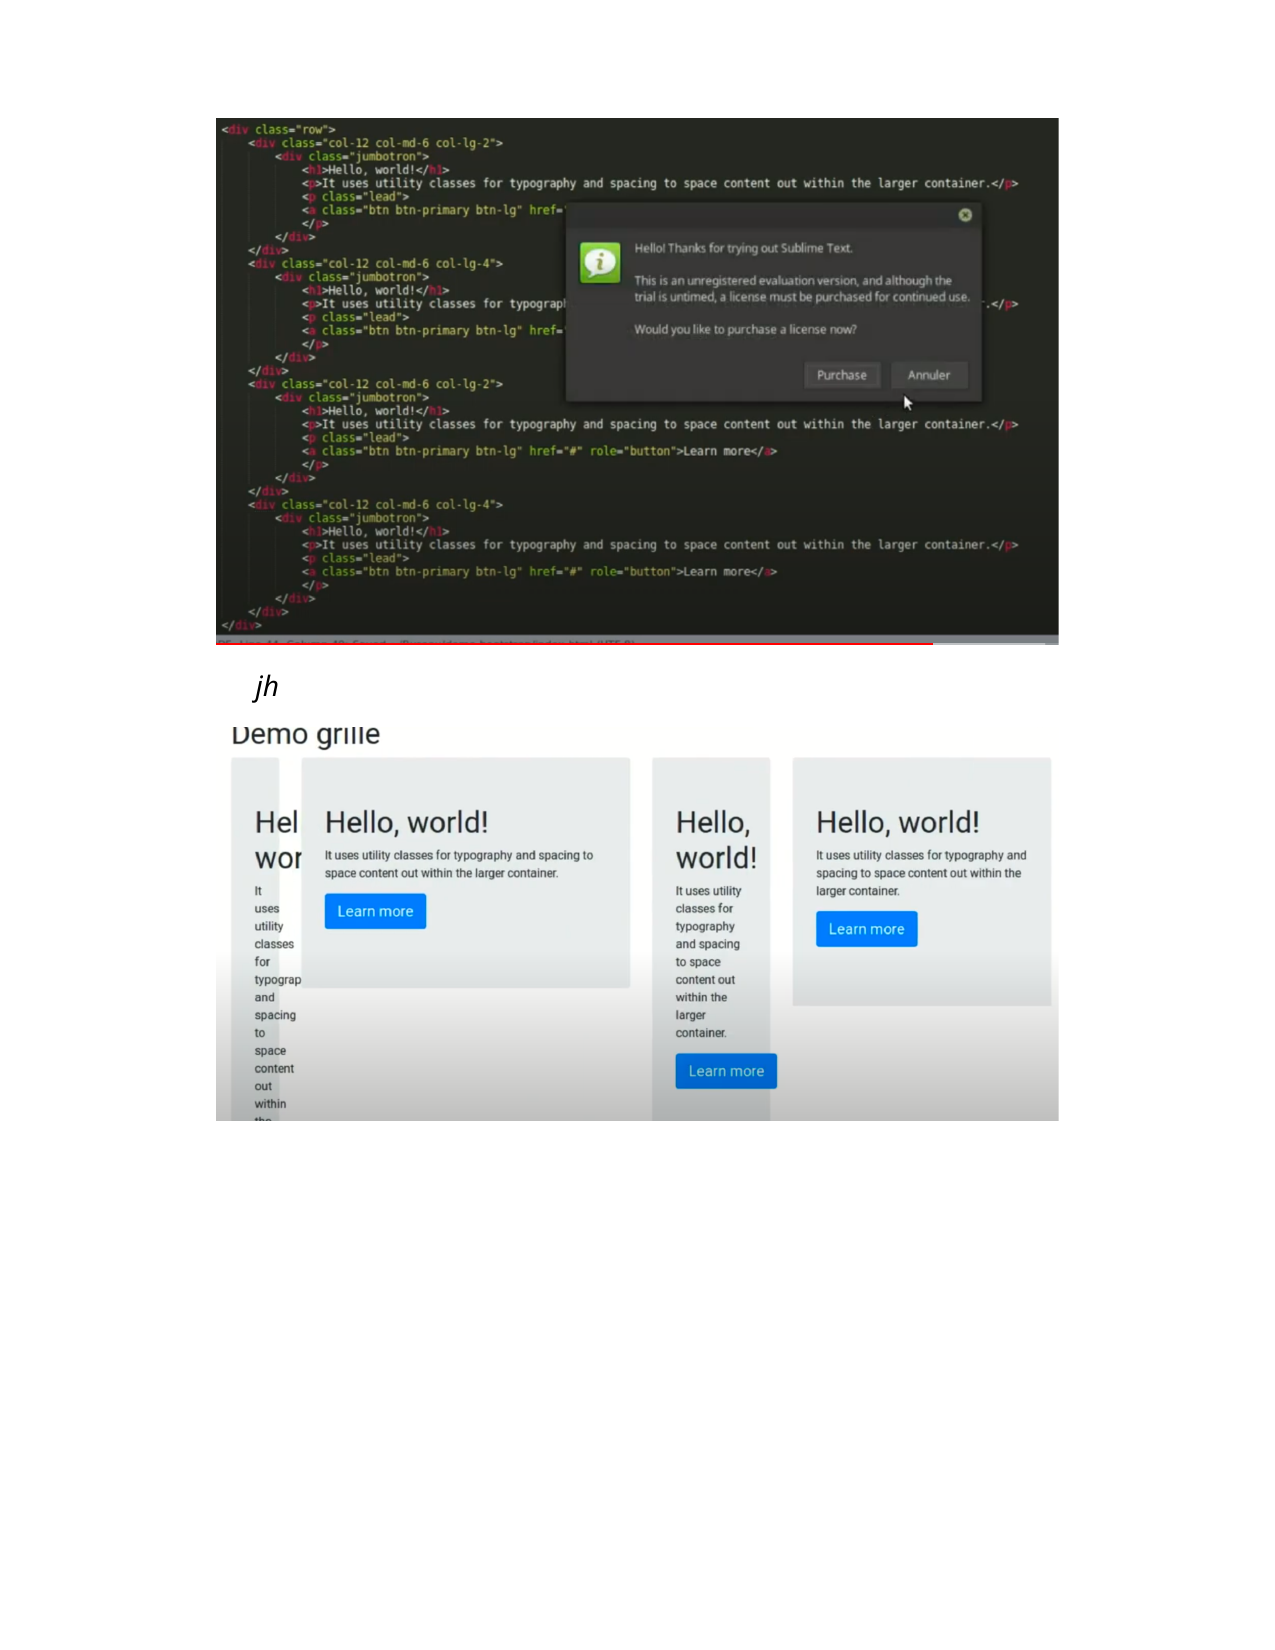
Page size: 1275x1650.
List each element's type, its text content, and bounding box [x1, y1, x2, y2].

text jh [255, 118, 1098, 705]
picture [216, 727, 1059, 1121]
picture [216, 118, 1059, 645]
